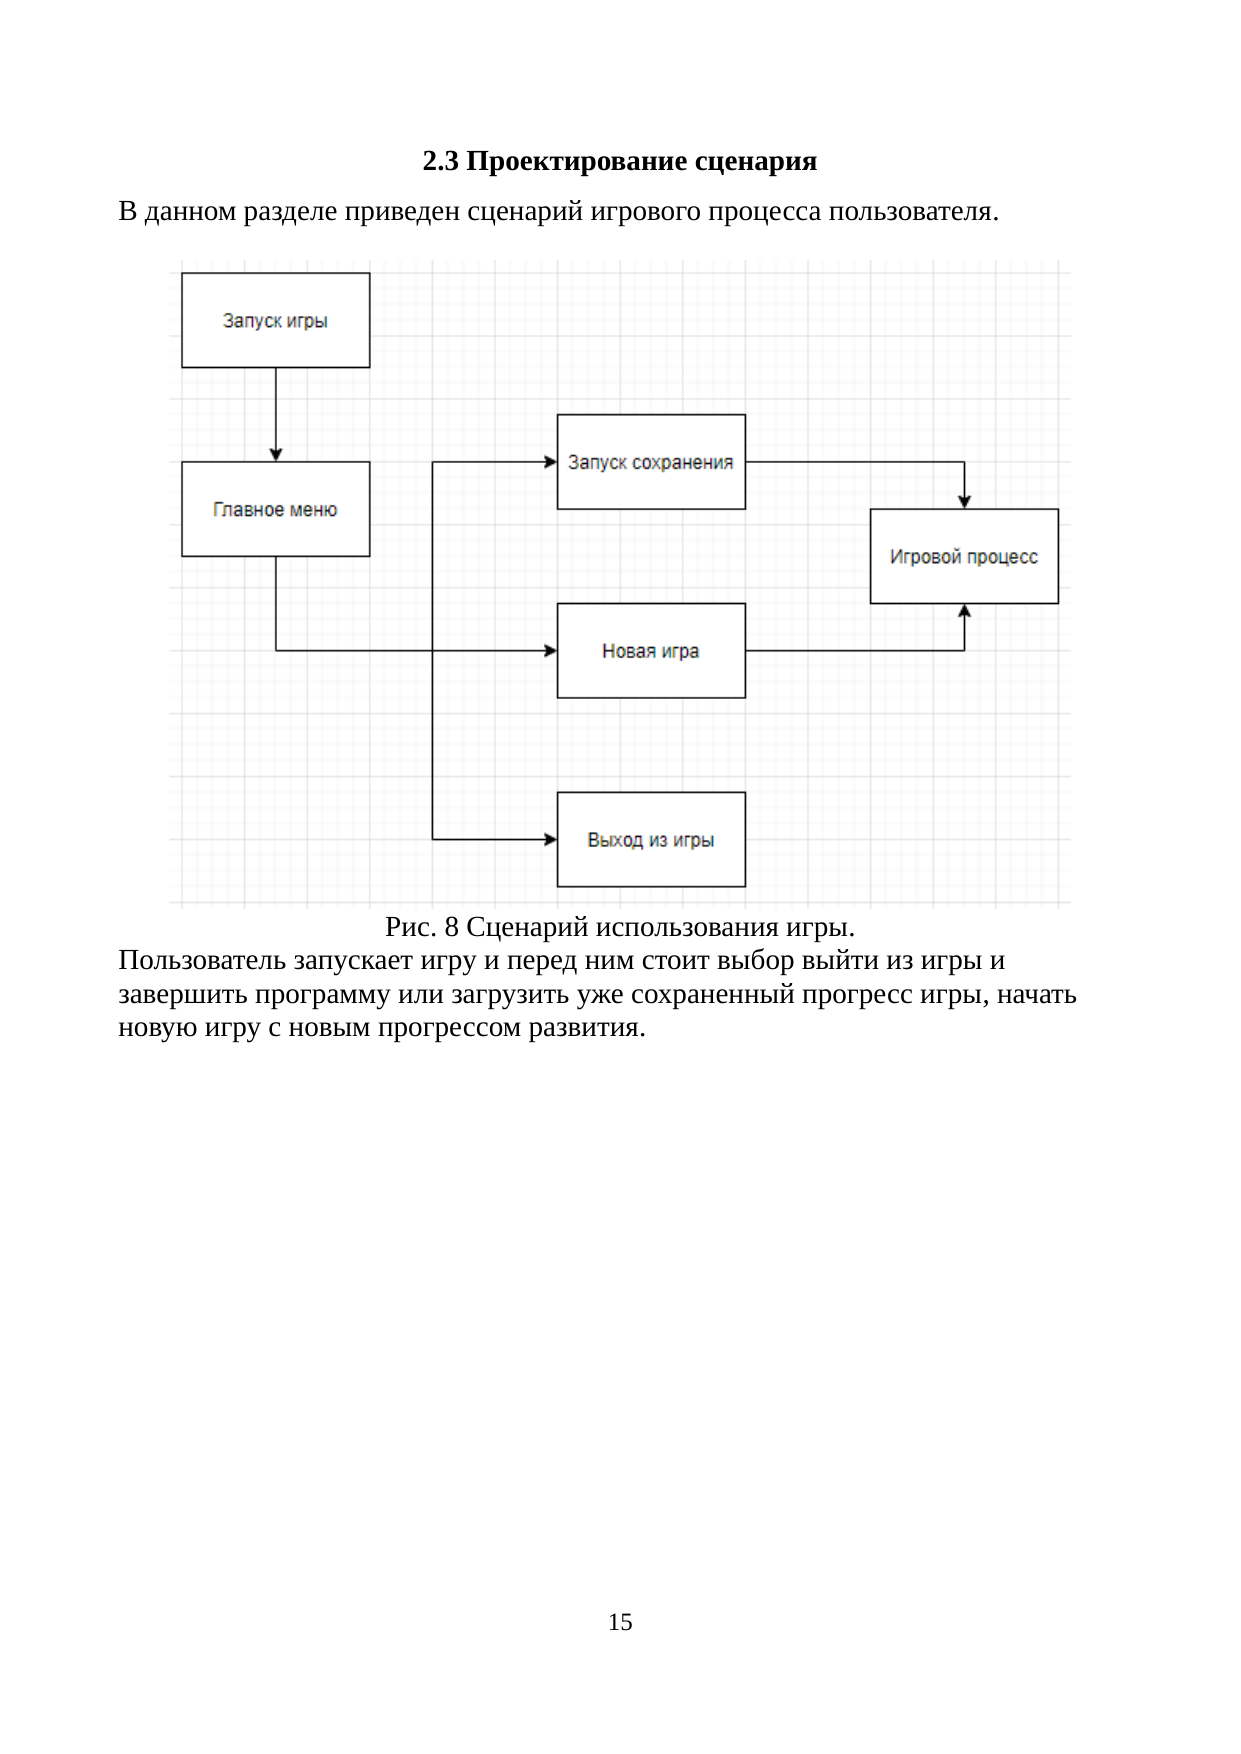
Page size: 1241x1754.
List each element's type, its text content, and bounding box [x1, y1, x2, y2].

subtitle 2.3 Проектирование сценария [118, 143, 1122, 177]
text Пользователь запускает игру и перед ним стоит выбор выйти из игры и завершить программу или загрузить уже сохраненный прогресс игры, начать новую игру с новым прогрессом развития. [118, 942, 1122, 1043]
text Рис. 8 Сценарий использования игры. [118, 261, 1122, 942]
text В данном разделе приведен сценарий игрового процесса пользователя. [118, 193, 1122, 227]
